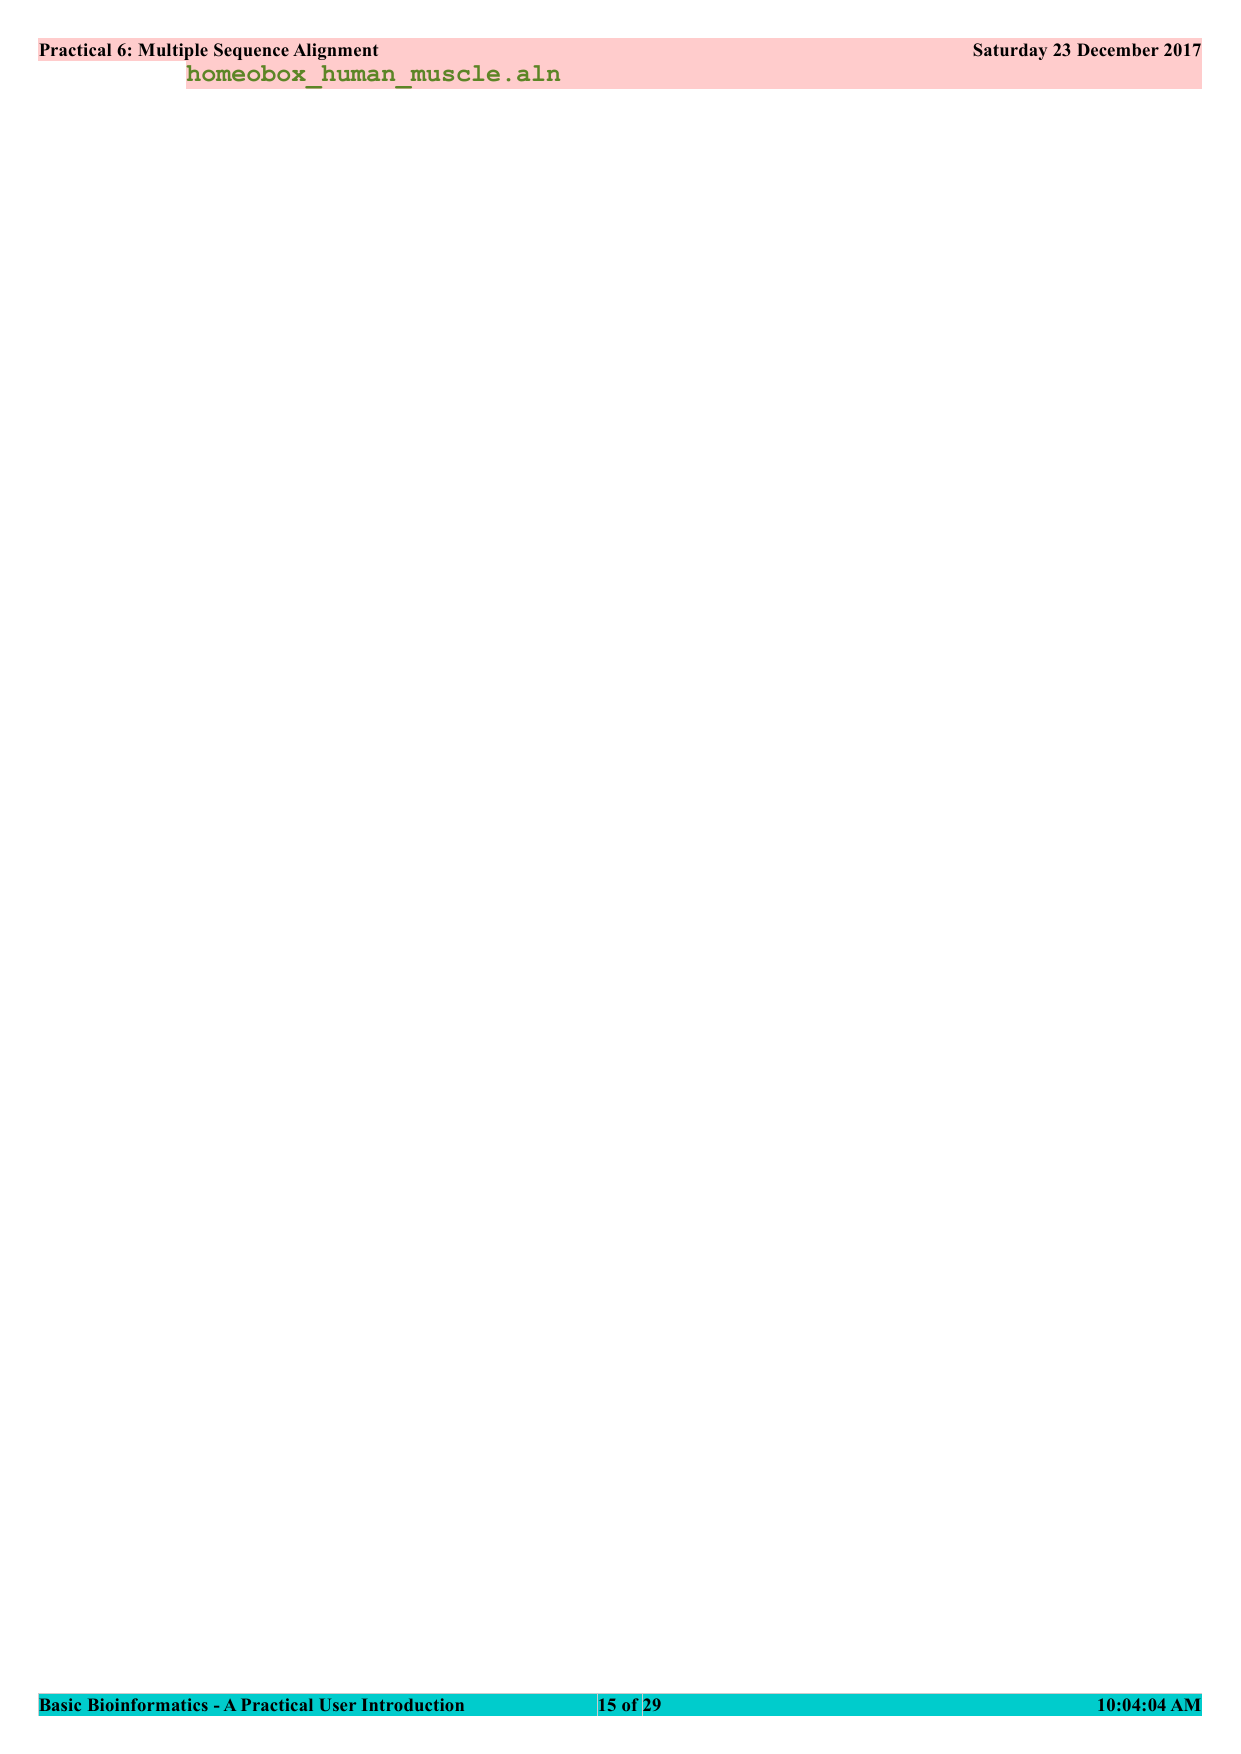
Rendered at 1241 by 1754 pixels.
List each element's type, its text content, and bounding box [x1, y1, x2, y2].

text homeobox_human_muscle.aln [186, 61, 1202, 89]
